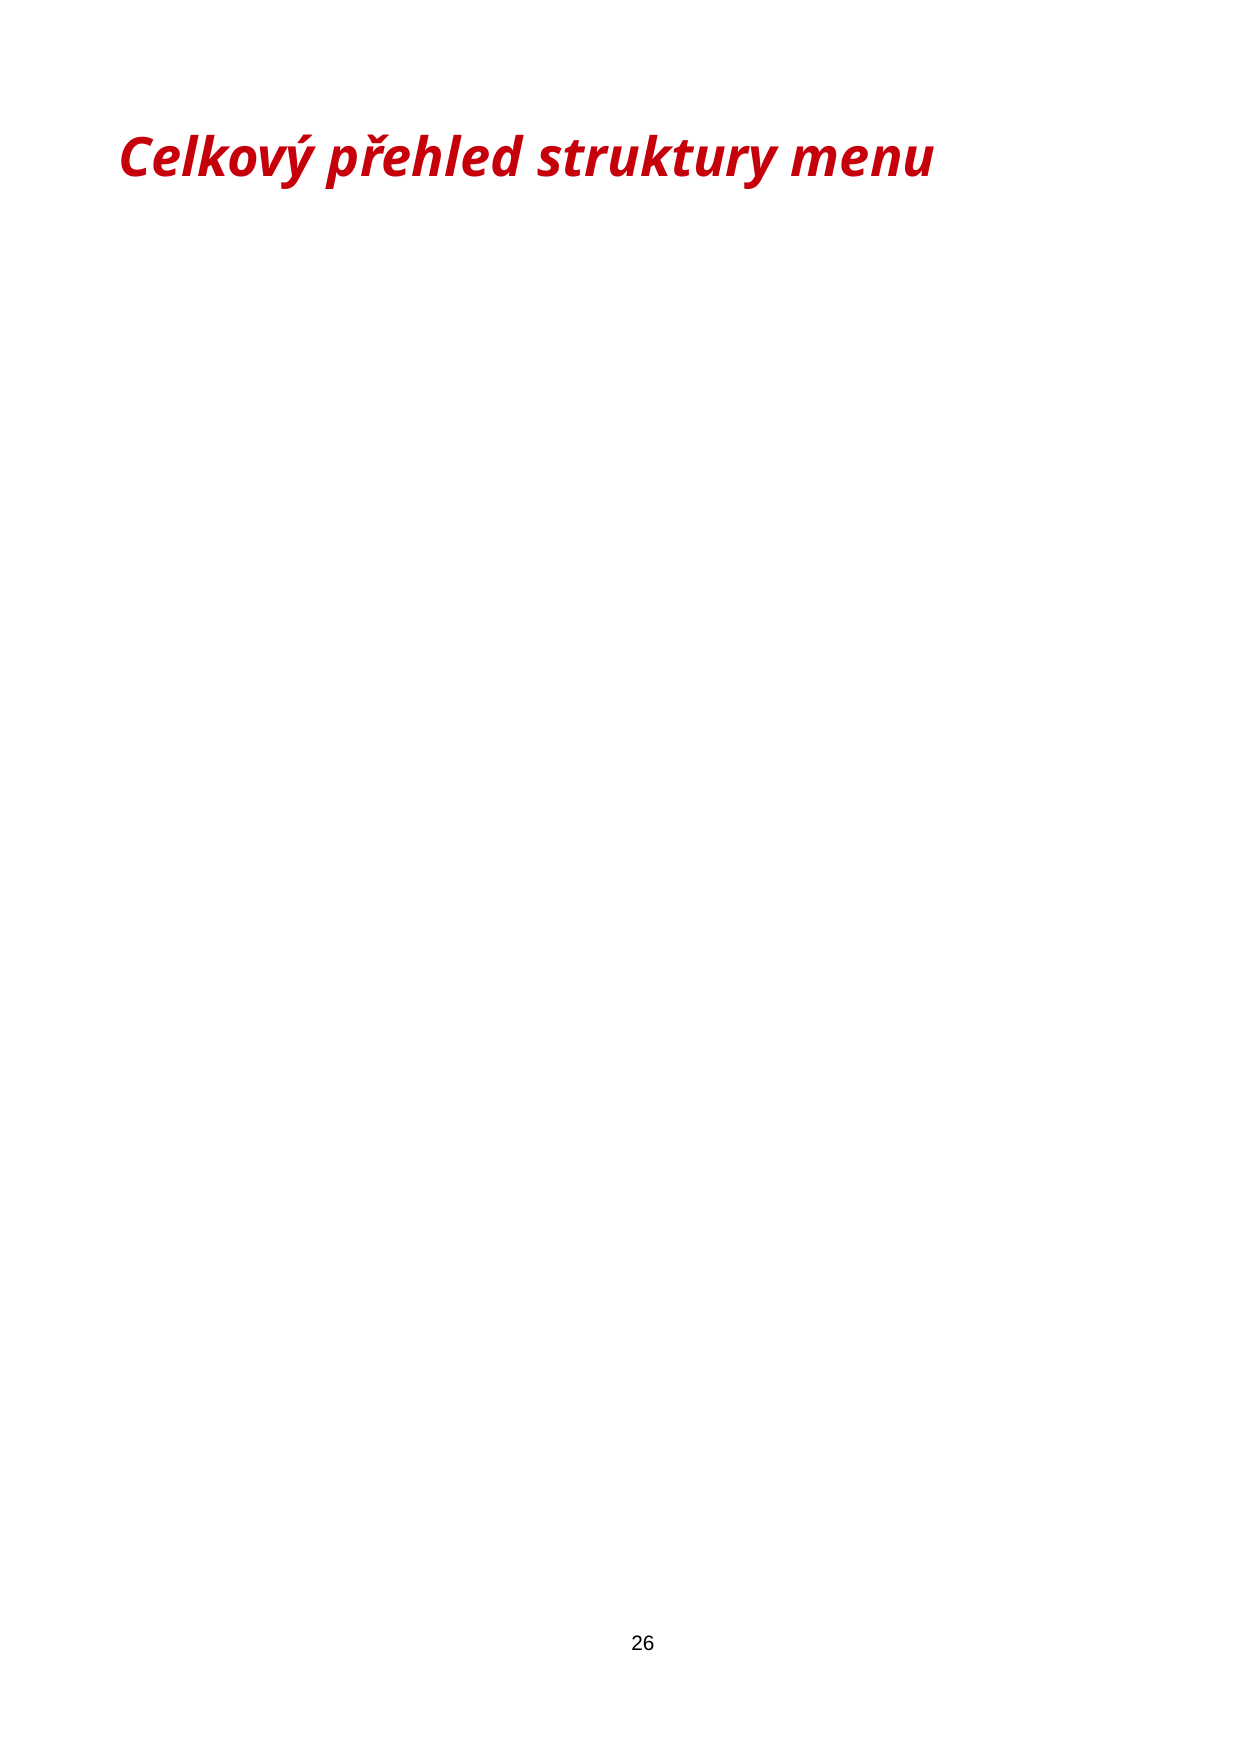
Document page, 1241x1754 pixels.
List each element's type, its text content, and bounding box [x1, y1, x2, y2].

subtitle Celkový přehled struktury menu [118, 118, 1122, 192]
